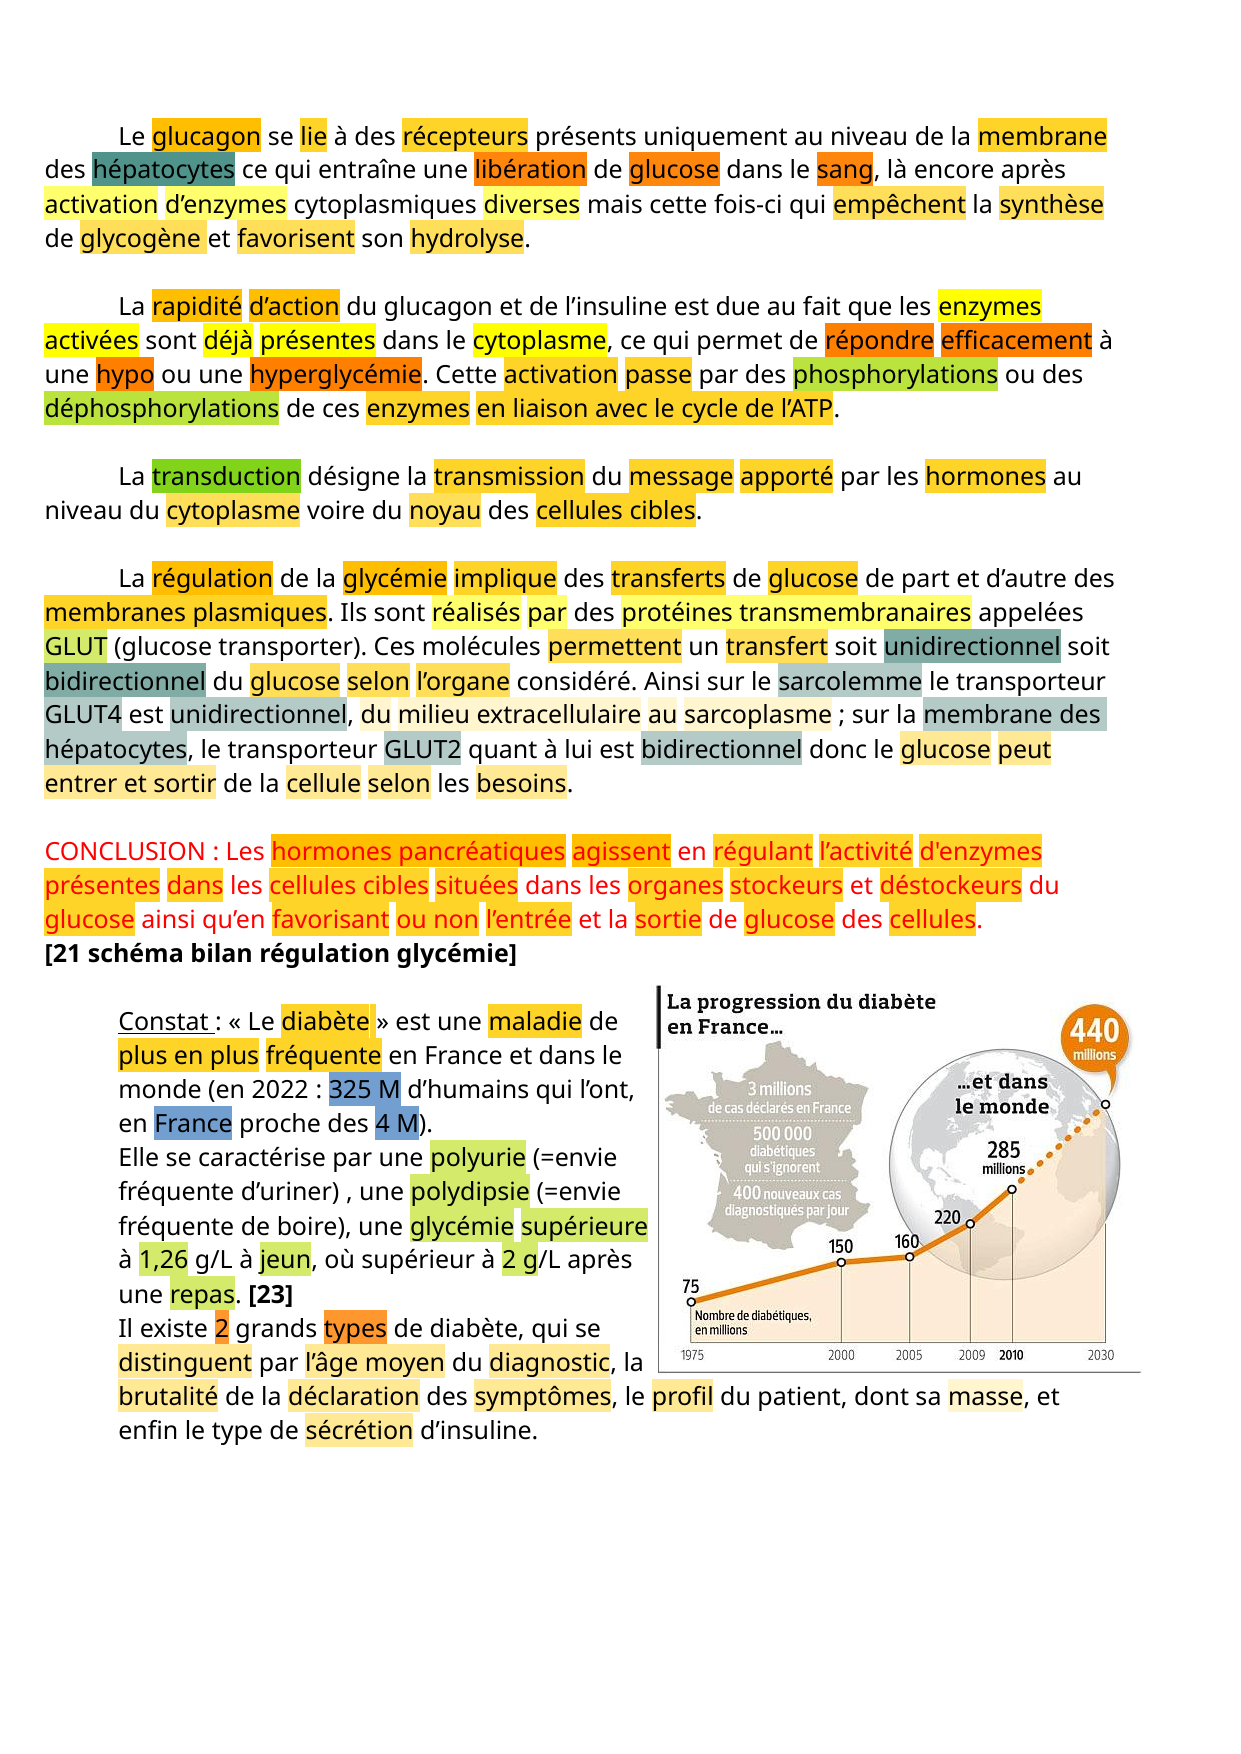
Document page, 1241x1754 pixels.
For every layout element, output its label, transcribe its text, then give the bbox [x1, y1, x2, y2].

text La régulation de la glycémie implique des transferts de glucose de part et d’autre des membranes plasmiques. Ils sont réalisés par des protéines transmembranaires appelées GLUT (glucose transporter). Ces molécules permettent un transfert soit unidirectionnel soit bidirectionnel du glucose selon l’organe considéré. Ainsi sur le sarcolemme le transporteur GLUT4 est unidirectionnel, du milieu extracellulaire au sarcoplasme ; sur la membrane des hépatocytes, le transporteur GLUT2 quant à lui est bidirectionnel donc le glucose peut entrer et sortir de la cellule selon les besoins. [44, 561, 1122, 799]
picture [650, 977, 1143, 1375]
text Le glucagon se lie à des récepteurs présents uniquement au niveau de la membrane des hépatocytes ce qui entraîne une libération de glucose dans le sang, là encore après activation d’enzymes cytoplasmiques diverses mais cette fois-ci qui empêchent la synthèse de glycogène et favorisent son hydrolyse. [44, 118, 1122, 254]
text Constat : « Le diabète » est une maladie de plus en plus fréquente en France et dans le monde (en 2022 : 325 M d’humains qui l’ont, en France proche des 4 M). [118, 1004, 650, 1140]
text Il existe 2 grands types de diabète, qui se distinguent par l’âge moyen du diagnostic, la brutalité de la déclaration des symptômes, le profil du patient, dont sa masse, et enfin le type de sécrétion d’insuline. [118, 1310, 1122, 1447]
text La transduction désigne la transmission du message apporté par les hormones au niveau du cytoplasme voire du noyau des cellules cibles. [44, 459, 1122, 527]
text CONCLUSION : Les hormones pancréatiques agissent en régulant l’activité d'enzymes présentes dans les cellules cibles situées dans les organes stockeurs et déstockeurs du glucose ainsi qu’en favorisant ou non l’entrée et la sortie de glucose des cellules. [44, 833, 1122, 936]
text [21 schéma bilan régulation glycémie] [44, 936, 1122, 970]
text La rapidité d’action du glucagon et de l’insuline est due au fait que les enzymes activées sont déjà présentes dans le cytoplasme, ce qui permet de répondre efficacement à une hypo ou une hyperglycémie. Cette activation passe par des phosphorylations ou des déphosphorylations de ces enzymes en liaison avec le cycle de l’ATP. [44, 288, 1122, 425]
text Elle se caractérise par une polyurie (=envie fréquente d’uriner) , une polydipsie (=envie fréquente de boire), une glycémie supérieure à 1,26 g/L à jeun, où supérieur à 2 g/L après une repas. [23] [118, 1140, 650, 1310]
